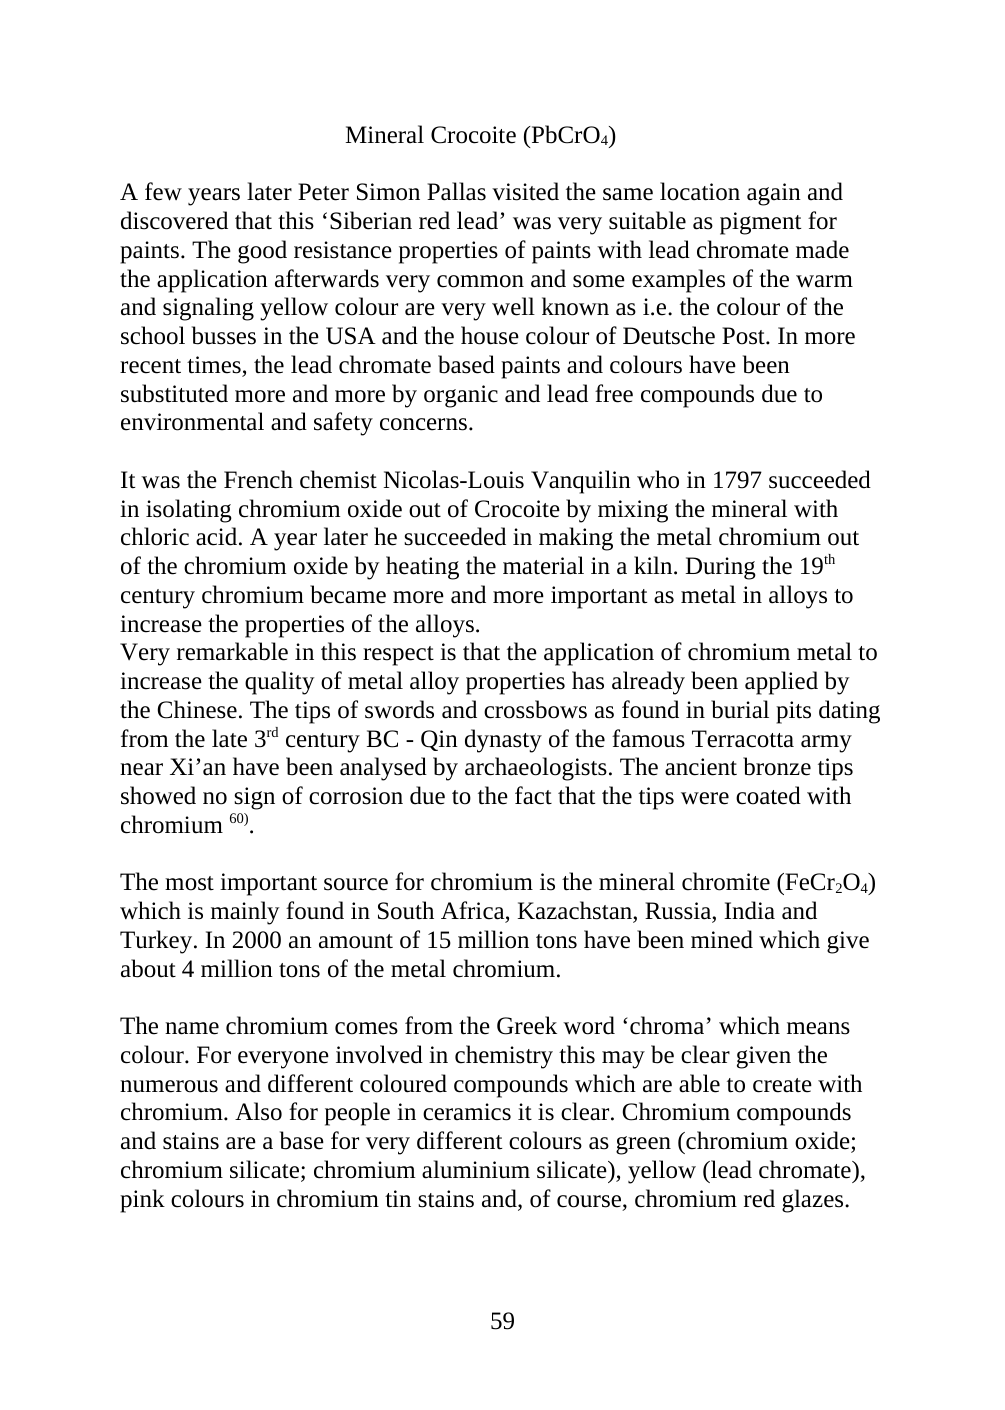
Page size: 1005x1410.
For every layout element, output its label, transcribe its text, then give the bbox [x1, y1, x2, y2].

text It was the French chemist Nicolas-Louis Vanquilin who in 1797 succeeded in isolating chromium oxide out of Crocoite by mixing the mineral with chloric acid. A year later he succeeded in making the metal chromium out of the chromium oxide by heating the material in a kiln. During the 19th century chromium became more and more important as metal in alloys to increase the properties of the alloys. [120, 465, 885, 637]
text Very remarkable in this respect is that the application of chromium metal to increase the quality of metal alloy properties has already been applied by the Chinese. The tips of swords and crossbows as found in burial pits dating from the late 3rd century BC - Qin dynasty of the famous Terracotta army near Xi’an have been analysed by archaeologists. The ancient bronze tips showed no sign of corrosion due to the fact that the tips were coated with chromium 60). [120, 637, 885, 839]
text A few years later Peter Simon Pallas visited the same location again and discovered that this ‘Siberian red lead’ was very suitable as pigment for paints. The good resistance properties of paints with lead chromate made the application afterwards very common and some examples of the warm and signaling yellow colour are very well known as i.e. the colour of the school busses in the USA and the house colour of Deutsche Post. In more recent times, the lead chromate based paints and colours have been substituted more and more by organic and lead free compounds due to environmental and safety concerns. [120, 177, 885, 436]
text The most important source for chromium is the mineral chromite (FeCr2O4) which is mainly found in South Africa, Kazachstan, Russia, India and Turkey. In 2000 an amount of 15 million tons have been mined which give about 4 million tons of the metal chromium. [120, 867, 885, 982]
text The name chromium comes from the Greek word ‘chroma’ which means colour. For everyone involved in chemistry this may be clear given the numerous and different coloured compounds which are able to create with chromium. Also for people in ceramics it is clear. Chromium compounds and stains are a base for very different colours as green (chromium oxide; chromium silicate; chromium aluminium silicate), yellow (lead chromate), pink colours in chromium tin stains and, of course, chromium red glazes. [120, 1011, 885, 1212]
text Mineral Crocoite (PbCrO4) [176, 120, 885, 149]
